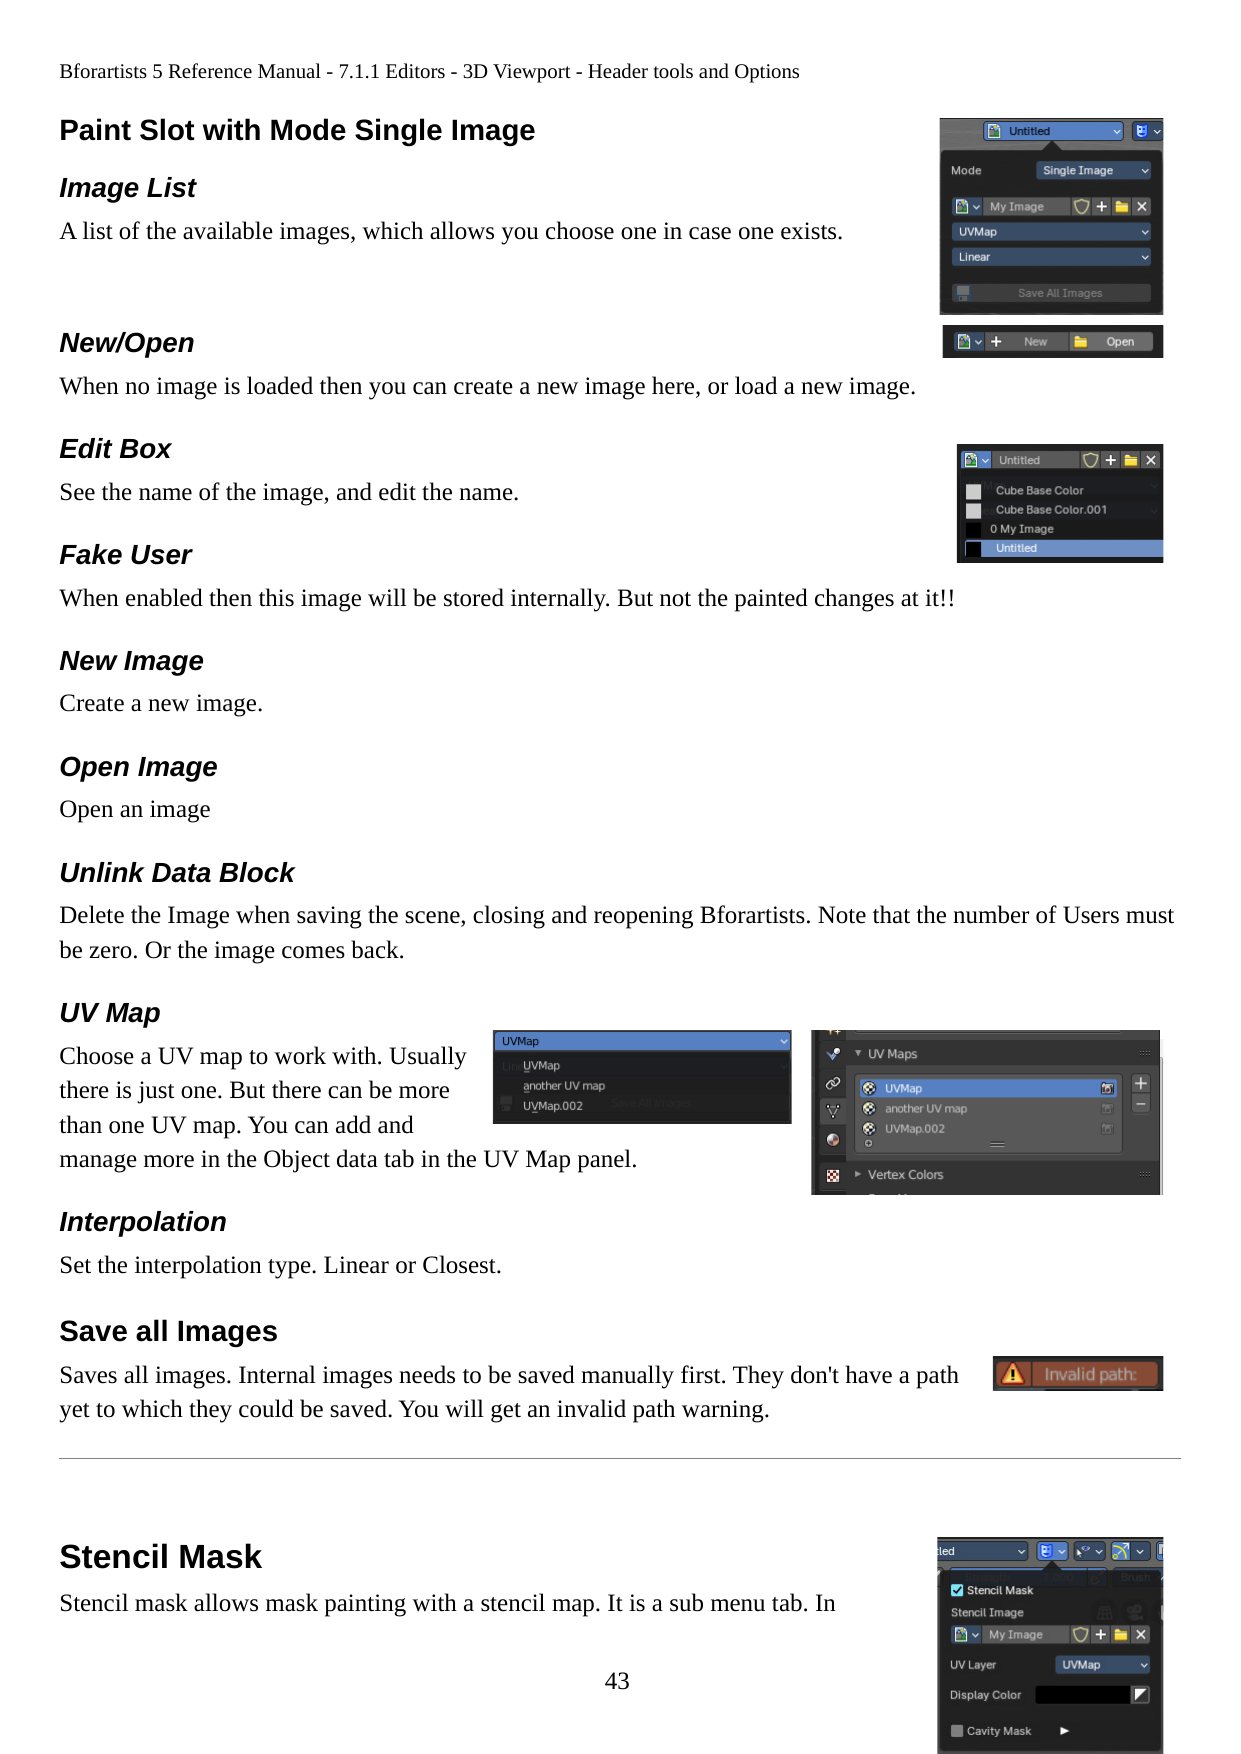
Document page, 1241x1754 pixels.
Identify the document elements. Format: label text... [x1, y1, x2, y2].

picture [956, 444, 1164, 563]
text When enabled then this image will be stored internally. But not the painted changes at it!! [59, 583, 1181, 611]
picture [939, 118, 1164, 315]
text See the name of the image, and edit the name. [59, 477, 956, 505]
subtitle Open Image [59, 750, 1181, 782]
subtitle Interpolation [59, 1206, 1181, 1238]
text Stencil mask allows mask painting with a stencil map. It is a sub menu tab. In [59, 1588, 937, 1617]
text Saves all images. Internal images needs to be saved manually first. They don't have a path yet to which they could be saved. You will get an invalid path warning. [59, 1360, 1181, 1423]
text Open an image [59, 794, 1181, 823]
text Create a new image. [59, 688, 1181, 717]
text Choose a UV map to work with. Usually there is just one. But there can be more than one UV map. You can add and manage more in the Object data tab in the UV Map panel. [59, 1041, 811, 1173]
subtitle Stencil Mask [59, 1537, 937, 1576]
text Delete the Image when saving the scene, closing and reopening Bforartists. Note that the number of Users must be zero. Or the image comes back. [59, 900, 1181, 964]
subtitle Save all Images [59, 1314, 1181, 1348]
subtitle [1164, 171, 1181, 203]
subtitle [1164, 326, 1181, 358]
subtitle New Image [59, 644, 1181, 676]
text A list of the available images, which allows you choose one in case one exists. [59, 216, 939, 244]
text Set the interpolation type. Linear or Closest. [59, 1250, 1181, 1279]
subtitle Unlink Data Block [59, 856, 1181, 888]
subtitle Paint Slot with Mode Single Image [59, 113, 1181, 146]
subtitle Fake User [59, 538, 1181, 570]
text When no image is loaded then you can create a new image here, or load a new image. [59, 371, 1181, 399]
subtitle [1164, 1537, 1181, 1576]
picture [937, 1537, 1164, 1754]
subtitle Edit Box [59, 432, 1181, 464]
picture [942, 325, 1164, 358]
subtitle UV Map [59, 996, 1181, 1028]
subtitle Image List [59, 171, 939, 203]
picture [811, 1030, 1164, 1195]
picture [992, 1356, 1164, 1391]
subtitle New/Open [59, 326, 942, 358]
picture [492, 1030, 792, 1124]
